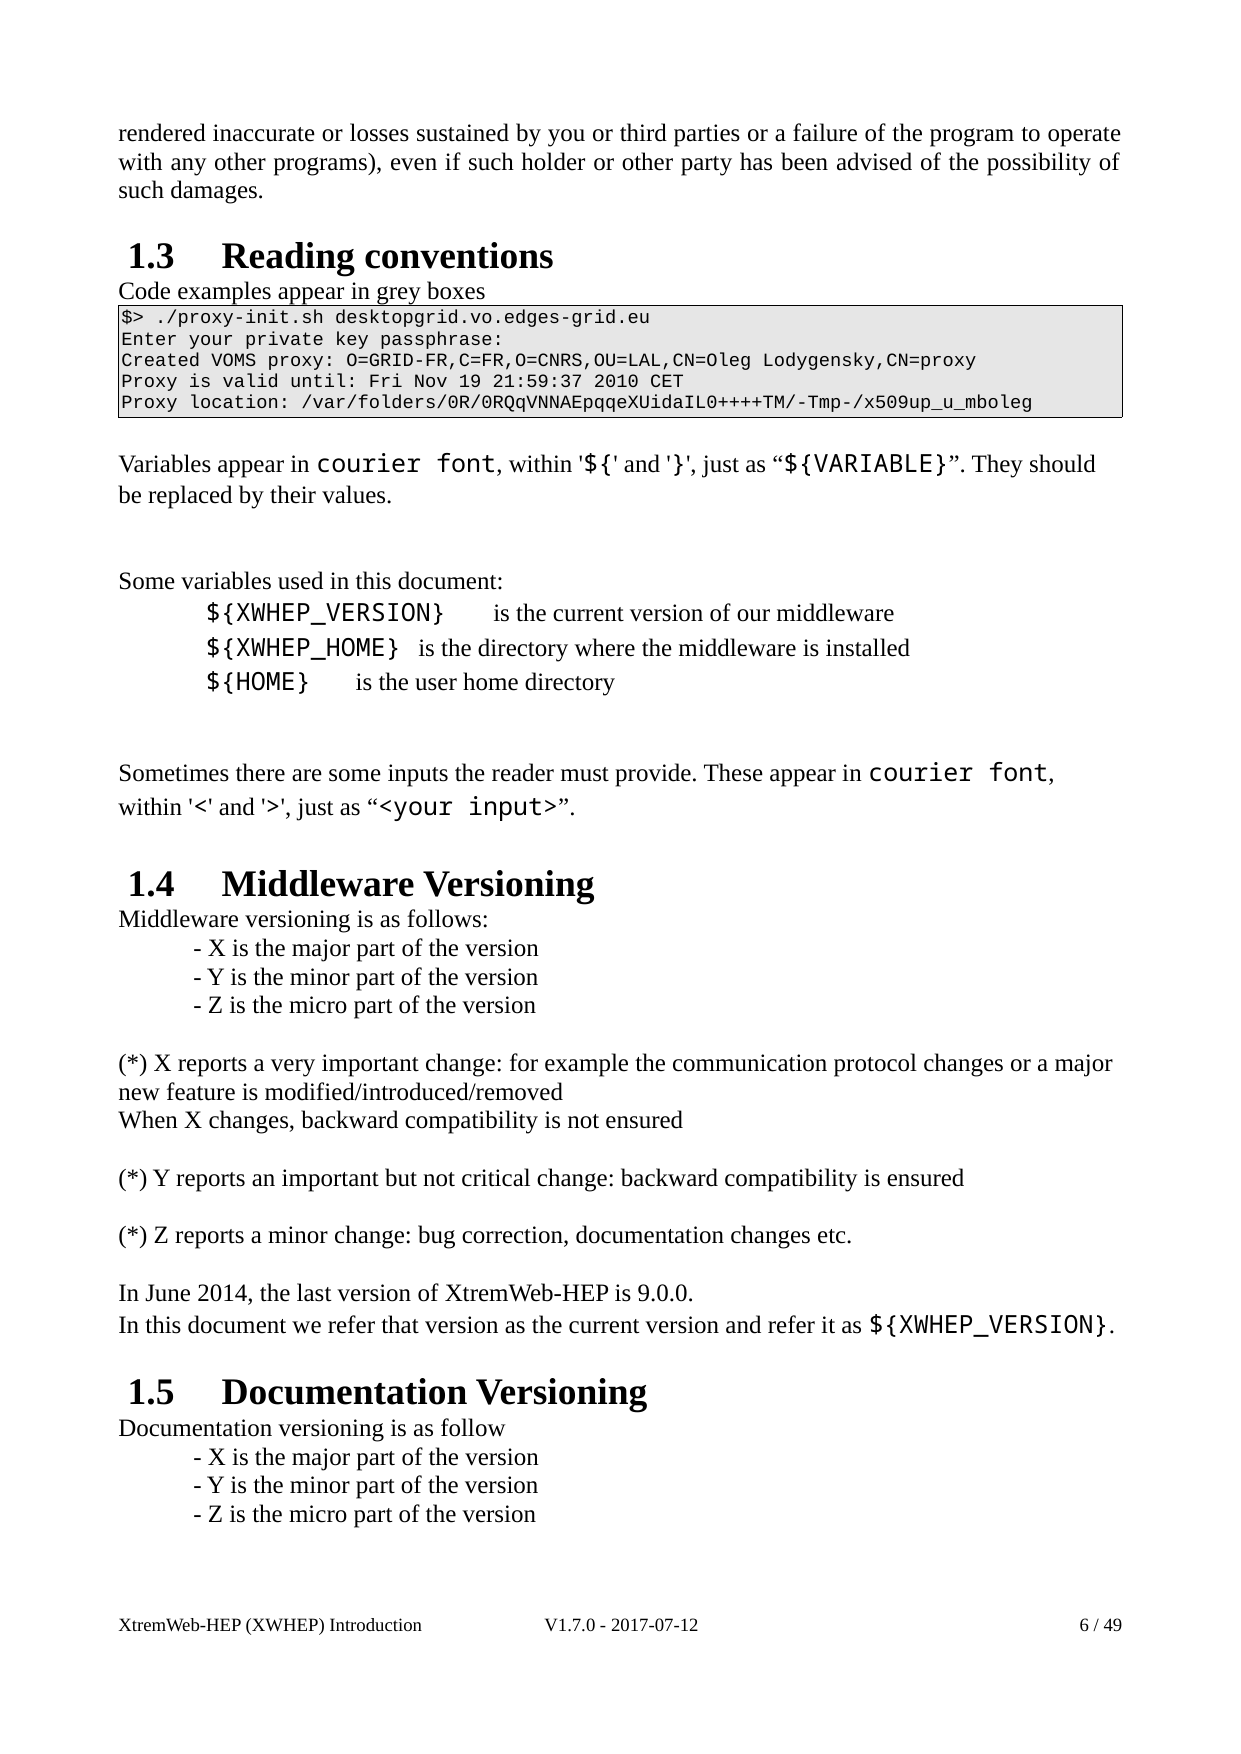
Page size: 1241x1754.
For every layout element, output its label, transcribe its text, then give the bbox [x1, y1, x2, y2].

text Code examples appear in grey boxes [118, 276, 1122, 305]
text Created VOMS proxy: O=GRID-FR,C=FR,O=CNRS,OU=LAL,CN=Oleg Lodygensky,CN=proxy [119, 347, 1122, 369]
text $> ./proxy-init.sh desktopgrid.vo.edges-grid.eu [119, 306, 1122, 326]
subtitle Middleware Versioning [118, 861, 1122, 904]
text Middleware versioning is as follows: [118, 904, 1122, 933]
text Sometimes there are some inputs the reader must provide. These appear in courier font, within '<' and '>', just as “<your input>”. [118, 755, 1122, 823]
text - Y is the minor part of the version [118, 1470, 1122, 1499]
subtitle Documentation Versioning [118, 1370, 1122, 1413]
text In this document we refer that version as the current version and refer it as ${XWHEP_VERSION}. [118, 1307, 1122, 1341]
text (*) Z reports a minor change: bug correction, documentation changes etc. [118, 1221, 1122, 1249]
text Some variables used in this document: [118, 566, 1122, 595]
text - Z is the micro part of the version [118, 1499, 1122, 1528]
text (*) Y reports an important but not critical change: backward compatibility is ensured [118, 1163, 1122, 1192]
text ${XWHEP_VERSION} is the current version of our middleware [206, 595, 1122, 629]
text - Z is the micro part of the version [118, 991, 1122, 1019]
subtitle Reading conventions [118, 233, 1122, 276]
text In June 2014, the last version of XtremWeb-HEP is 9.0.0. [118, 1278, 1122, 1307]
text Variables appear in courier font, within '${' and '}', just as “${VARIABLE}”. They should be replaced by their values. [118, 446, 1122, 509]
text ${XWHEP_HOME} is the directory where the middleware is installed [206, 629, 1122, 663]
text Proxy location: /var/folders/0R/0RQqVNNAEpqqeXUidaIL0++++TM/-Tmp-/x509up_u_mboleg [119, 390, 1122, 417]
text RENDERED INACCURATE OR LOSSES SUSTAINED BY YOU OR THIRD PARTIES OR A FAILURE OF THE PROGRAM TO OPERATE WITH ANY OTHER PROGRAMS), EVEN IF SUCH HOLDER OR OTHER PARTY HAS BEEN ADVISED OF THE POSSIBILITY OF SUCH DAMAGES. [118, 118, 1122, 204]
text Enter your private key passphrase: [119, 326, 1122, 347]
text Proxy is valid until: Fri Nov 19 21:59:37 2010 CET [119, 369, 1122, 390]
text Documentation versioning is as follow [118, 1413, 1122, 1442]
text - X is the major part of the version [118, 1442, 1122, 1470]
text (*) X reports a very important change: for example the communication protocol changes or a major new feature is modified/introduced/removed [118, 1048, 1122, 1106]
text ${HOME} is the user home directory [206, 663, 1122, 697]
text When X changes, backward compatibility is not ensured [118, 1106, 1122, 1134]
text - X is the major part of the version [118, 933, 1122, 962]
text - Y is the minor part of the version [118, 962, 1122, 991]
